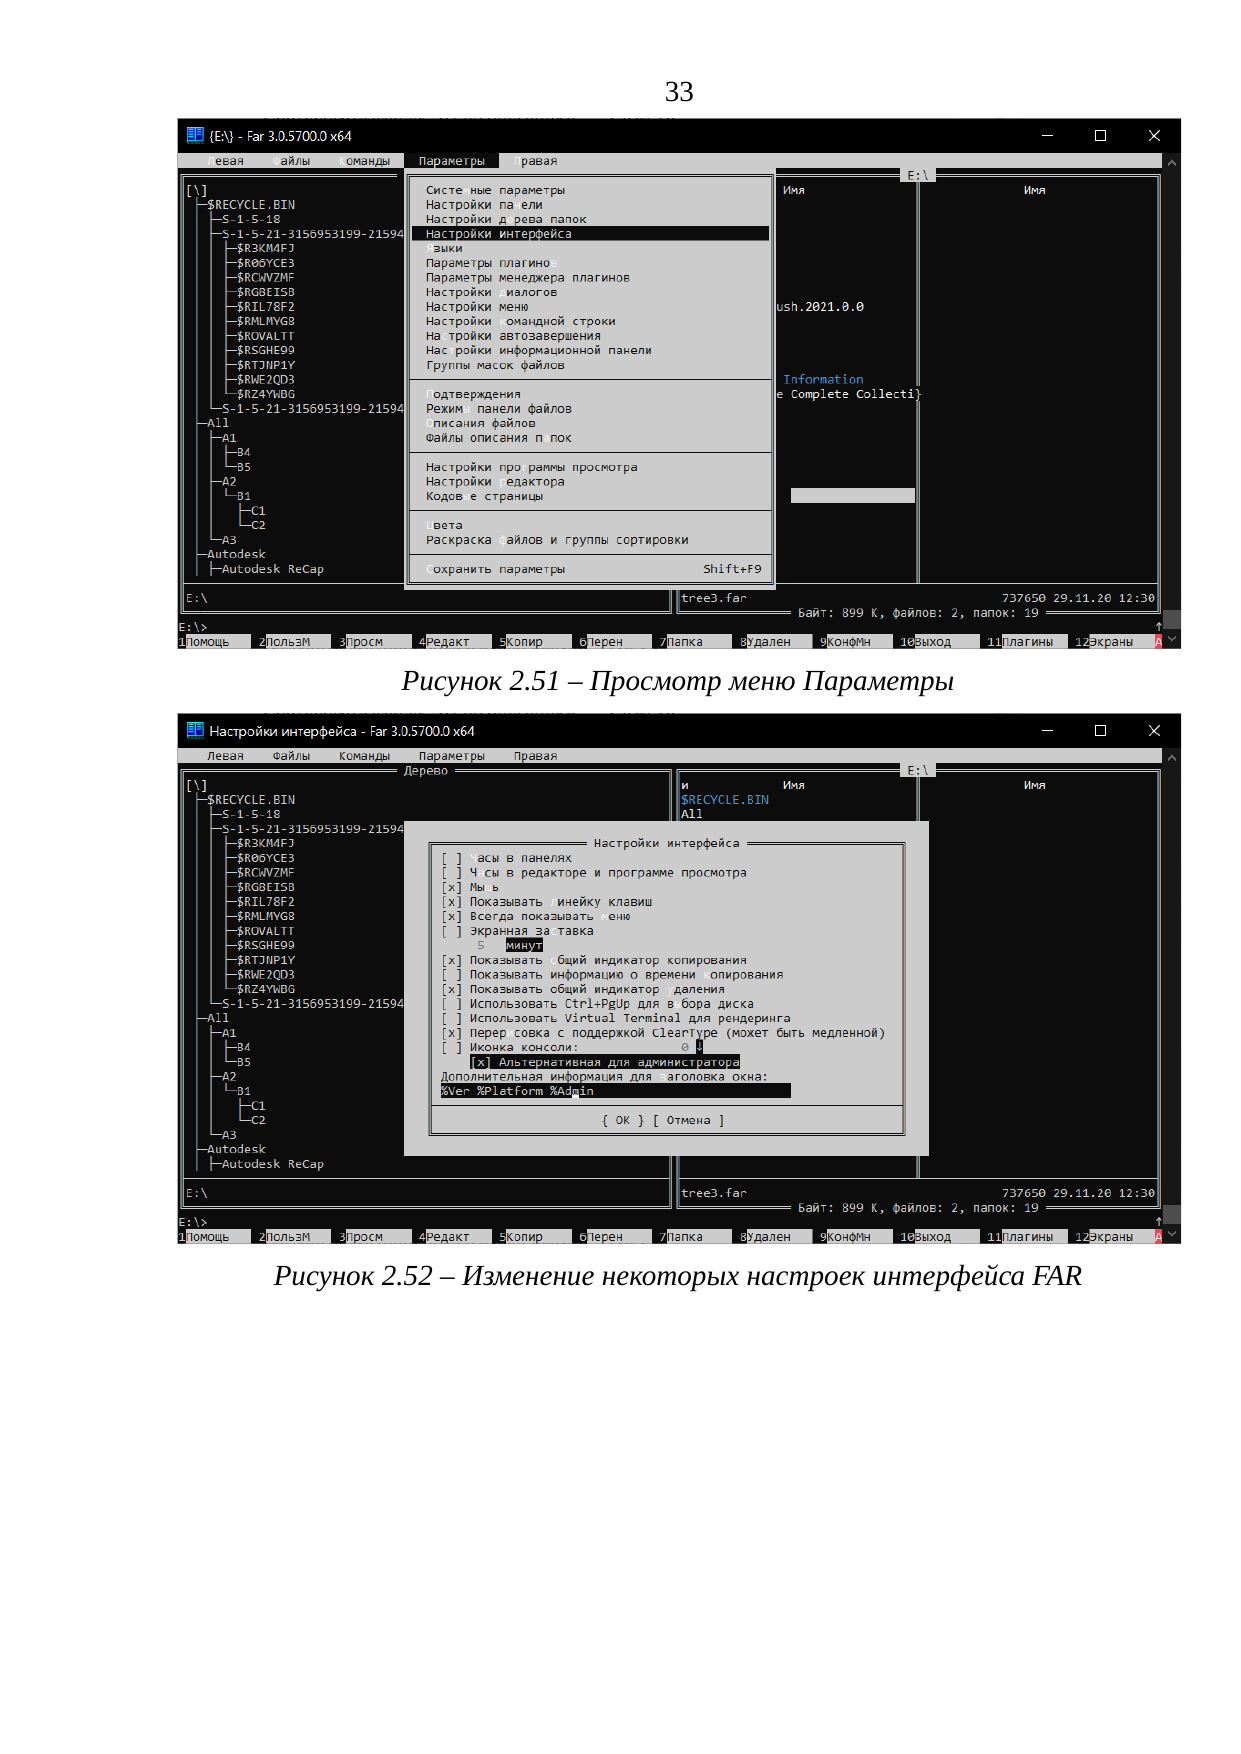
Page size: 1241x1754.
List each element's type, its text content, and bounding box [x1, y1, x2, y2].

text Рисунок 2.51 – Просмотр меню Параметры [177, 663, 1181, 697]
text Рисунок 2.52 – Изменение некоторых настроек интерфейса FAR [177, 1258, 1181, 1292]
